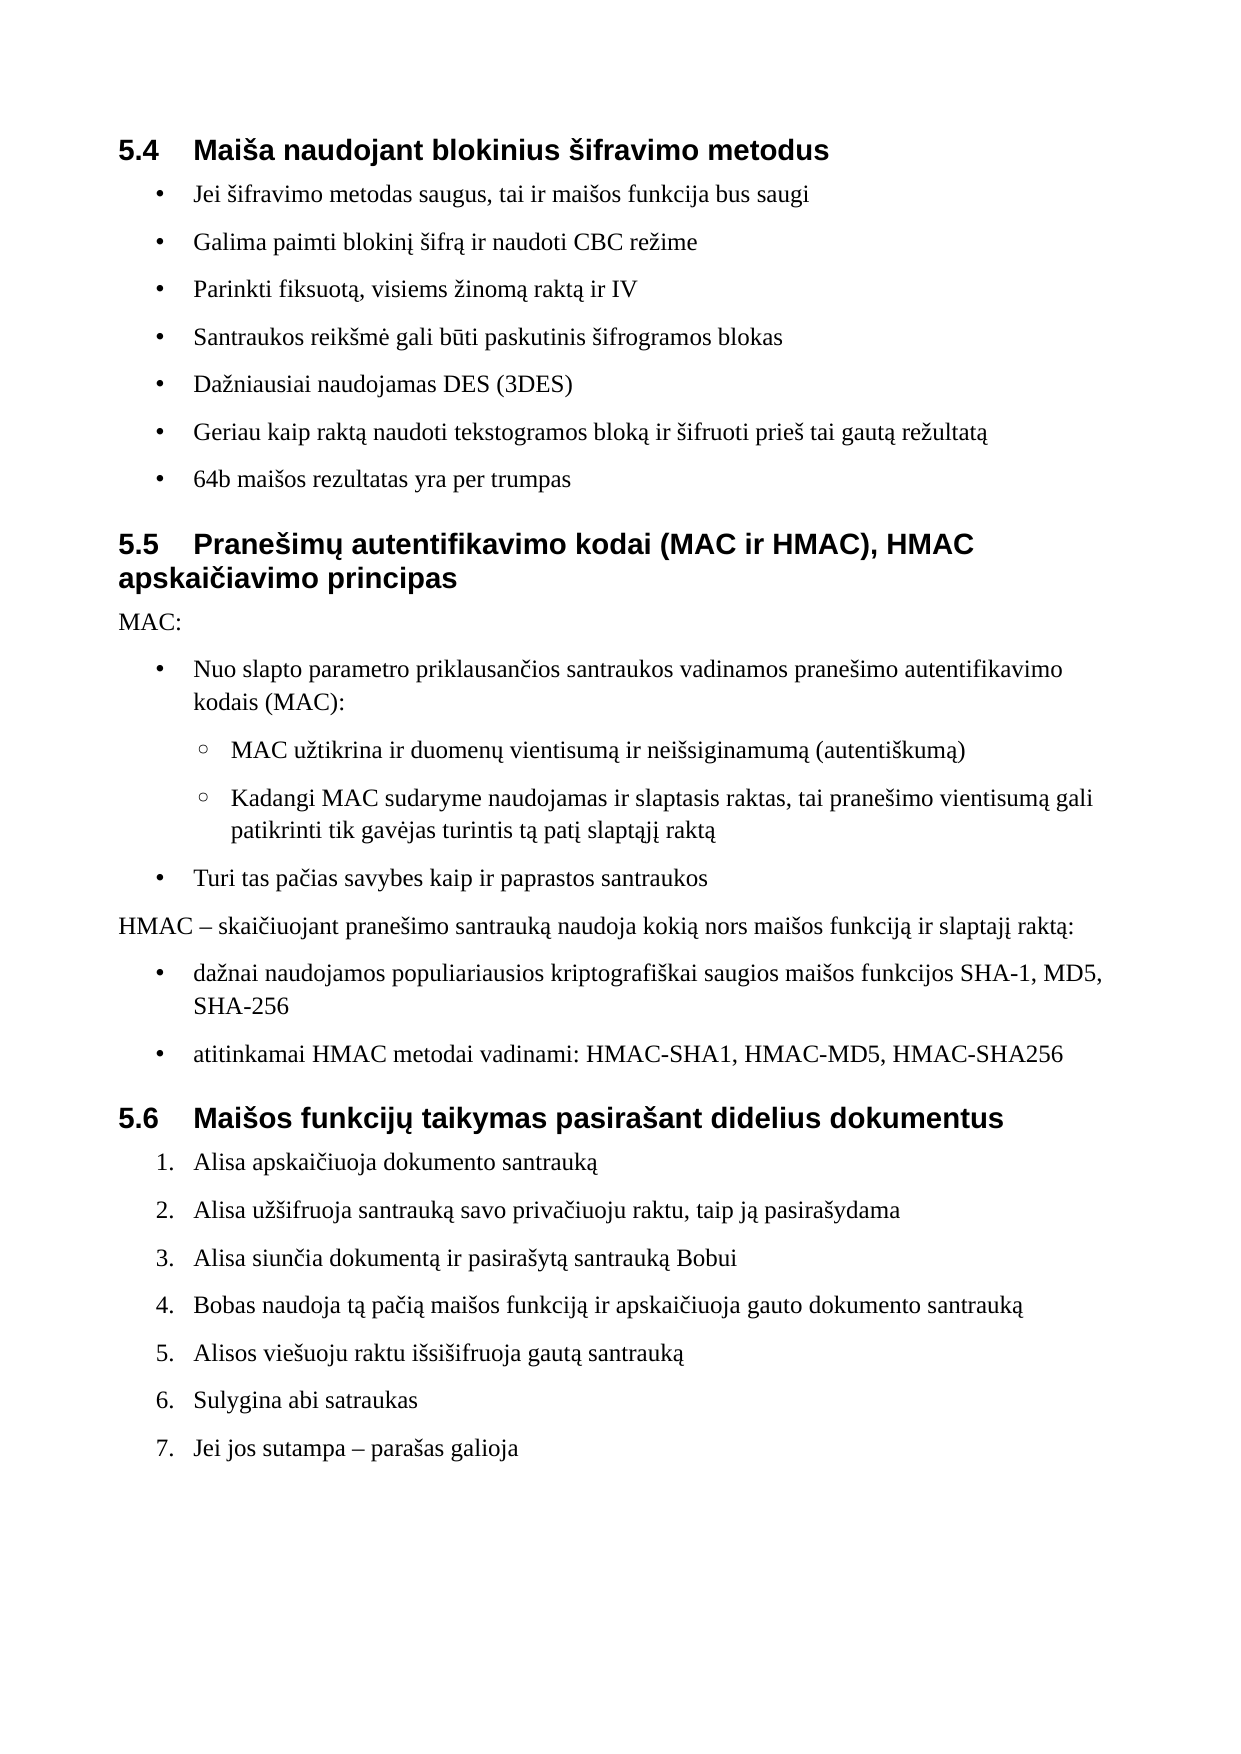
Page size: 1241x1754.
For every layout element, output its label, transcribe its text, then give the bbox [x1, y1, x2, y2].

list Geriau kaip raktą naudoti tekstogramos bloką ir šifruoti prieš tai gautą režultatą [156, 417, 1122, 446]
list Nuo slapto parametro priklausančios santraukos vadinamos pranešimo autentifikavimo kodais (MAC): [156, 654, 1122, 716]
list atitinkamai HMAC metodai vadinami: HMAC-SHA1, HMAC-MD5, HMAC-SHA256 [156, 1039, 1122, 1068]
list Jei jos sutampa – parašas galioja [156, 1433, 1122, 1462]
text MAC: [118, 607, 1122, 636]
list Jei šifravimo metodas saugus, tai ir maišos funkcija bus saugi [156, 179, 1122, 208]
list 64b maišos rezultatas yra per trumpas [156, 464, 1122, 493]
list Alisa užšifruoja santrauką savo privačiuoju raktu, taip ją pasirašydama [156, 1195, 1122, 1224]
list Santraukos reikšmė gali būti paskutinis šifrogramos blokas [156, 322, 1122, 351]
list Dažniausiai naudojamas DES (3DES) [156, 369, 1122, 398]
list Alisos viešuoju raktu išsišifruoja gautą santrauką [156, 1338, 1122, 1367]
list Alisa apskaičiuoja dokumento santrauką [156, 1147, 1122, 1176]
subtitle Pranešimų autentifikavimo kodai (MAC ir HMAC), HMAC apskaičiavimo principas [118, 527, 1122, 594]
list Turi tas pačias savybes kaip ir paprastos santraukos [156, 863, 1122, 892]
subtitle Maišos funkcijų taikymas pasirašant didelius dokumentus [118, 1101, 1122, 1135]
list Parinkti fiksuotą, visiems žinomą raktą ir IV [156, 274, 1122, 303]
list MAC užtikrina ir duomenų vientisumą ir neišsiginamumą (autentiškumą) [193, 735, 1122, 764]
list Kadangi MAC sudaryme naudojamas ir slaptasis raktas, tai pranešimo vientisumą gali patikrinti tik gavėjas turintis tą patį slaptąjį raktą [193, 783, 1122, 844]
list Sulygina abi satraukas [156, 1386, 1122, 1414]
list Alisa siunčia dokumentą ir pasirašytą santrauką Bobui [156, 1243, 1122, 1271]
text HMAC – skaičiuojant pranešimo santrauką naudoja kokią nors maišos funkciją ir slaptajį raktą: [118, 911, 1122, 939]
list Bobas naudoja tą pačią maišos funkciją ir apskaičiuoja gauto dokumento santrauką [156, 1290, 1122, 1319]
subtitle Maiša naudojant blokinius šifravimo metodus [118, 133, 1122, 166]
list dažnai naudojamos populiariausios kriptografiškai saugios maišos funkcijos SHA-1, MD5, SHA-256 [156, 958, 1122, 1020]
list Galima paimti blokinį šifrą ir naudoti CBC režime [156, 227, 1122, 255]
